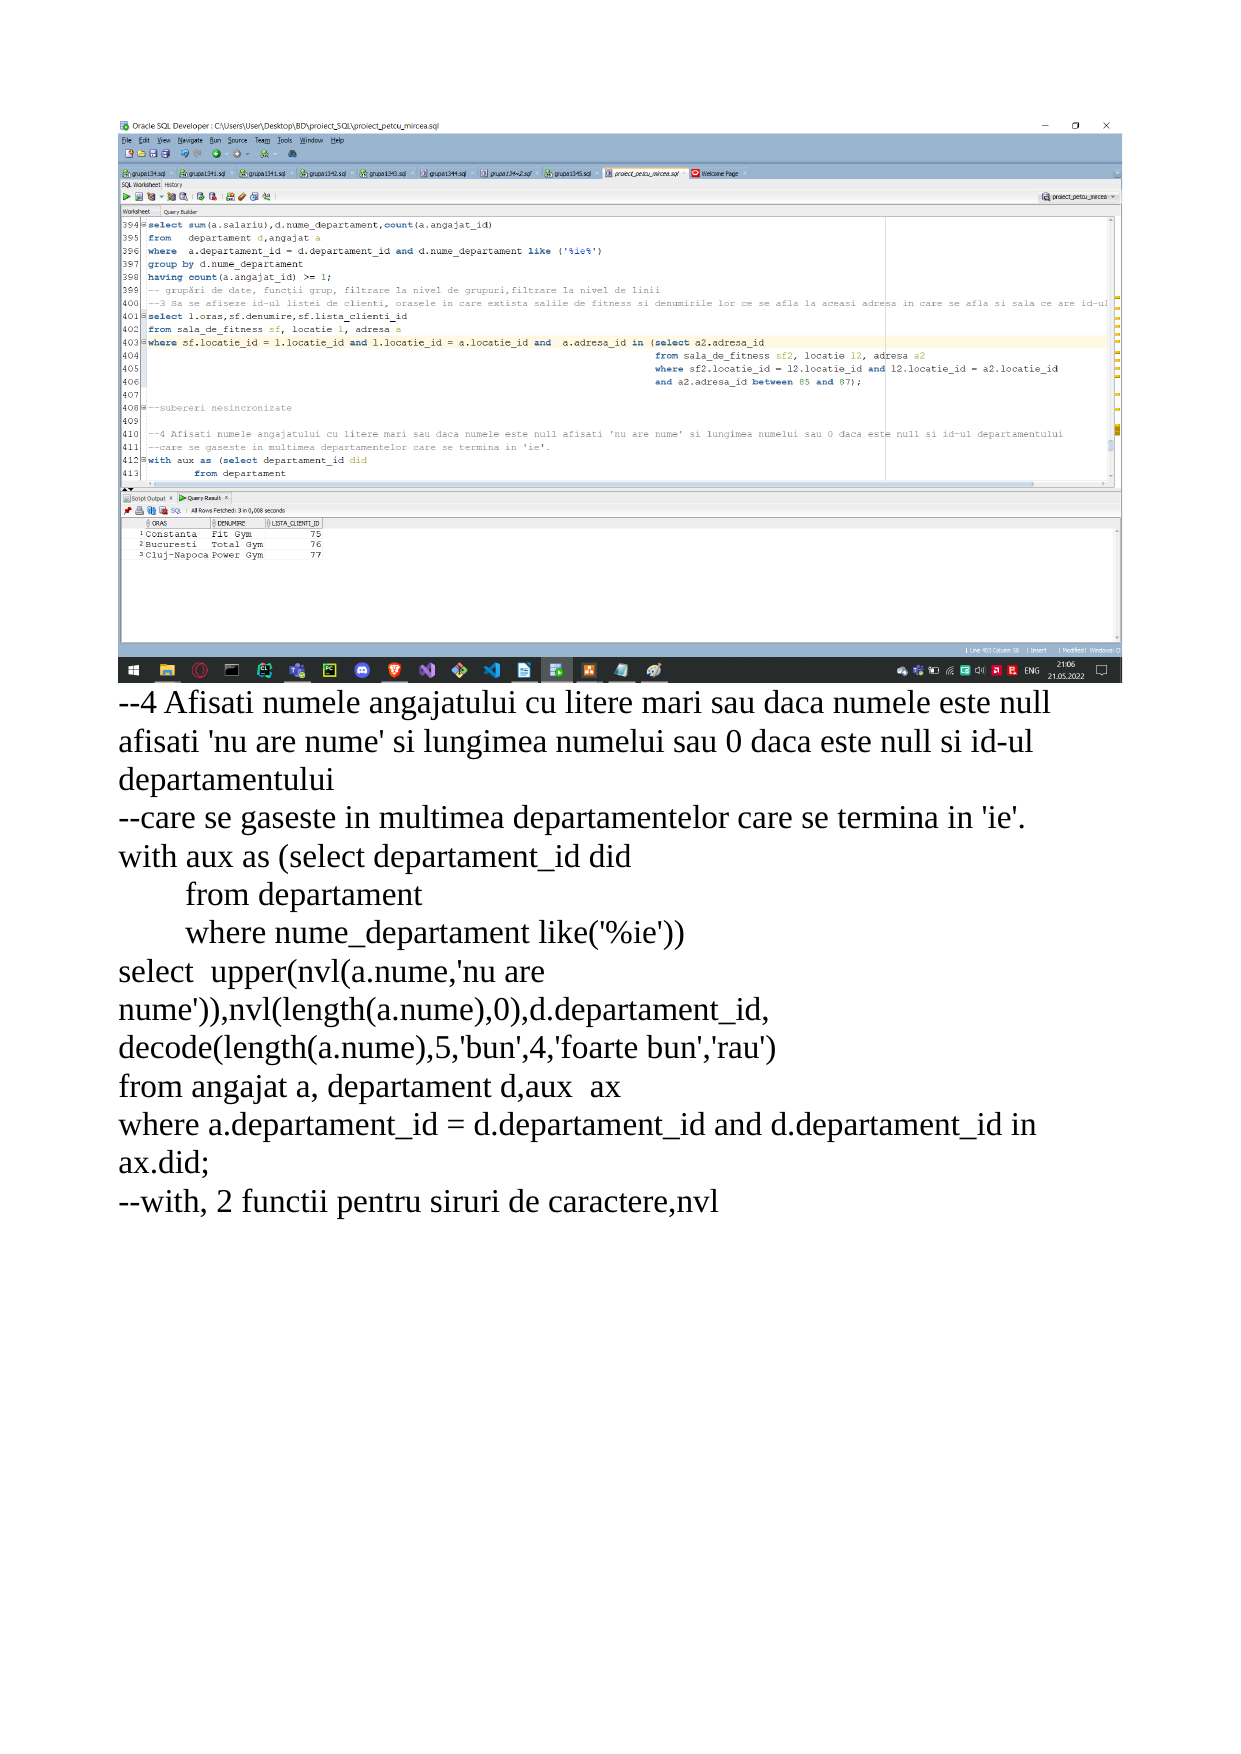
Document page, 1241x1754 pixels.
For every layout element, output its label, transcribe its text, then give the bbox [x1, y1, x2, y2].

text where nume_departament like('%ie')) [118, 913, 1122, 951]
text where a.departament_id = d.departament_id and d.departament_id in ax.did; [118, 1104, 1122, 1181]
text --with, 2 functii pentru siruri de caractere,nvl [118, 1181, 1122, 1219]
text decode(length(a.nume),5,'bun',4,'foarte bun','rau') [118, 1028, 1122, 1066]
text from angajat a, departament d,aux ax [118, 1066, 1122, 1104]
text --4 Afisati numele angajatului cu litere mari sau daca numele este null afisati 'nu are nume' si lungimea numelui sau 0 daca este null si id-ul departamentului [118, 683, 1122, 798]
text from departament [118, 874, 1122, 913]
text select upper(nvl(a.nume,'nu are nume')),nvl(length(a.nume),0),d.departament_id, [118, 951, 1122, 1028]
text --care se gaseste in multimea departamentelor care se termina in 'ie'. [118, 798, 1122, 836]
text with aux as (select departament_id did [118, 836, 1122, 874]
picture [118, 118, 1123, 683]
